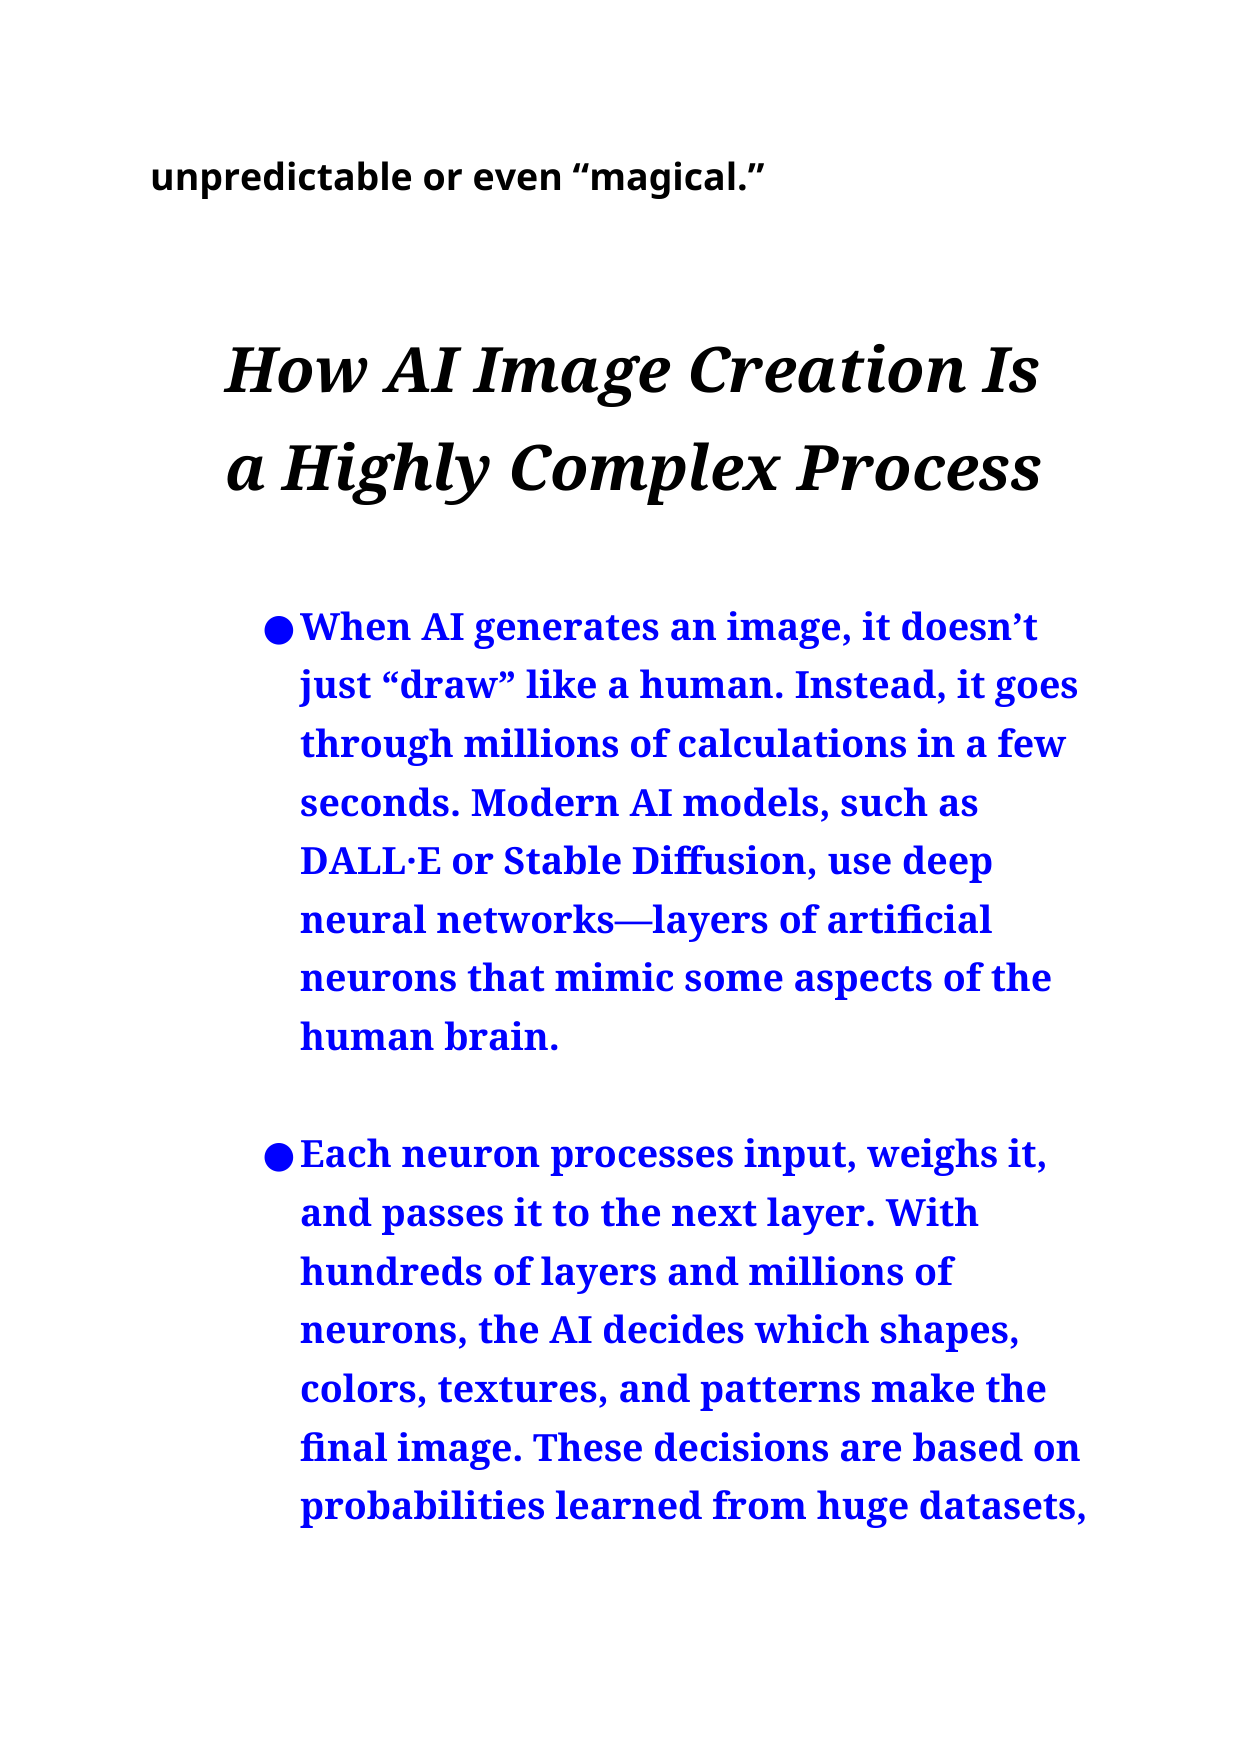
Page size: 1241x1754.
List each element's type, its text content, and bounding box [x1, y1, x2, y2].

text How AI Image Creation Is a Highly Complex Process [225, 326, 1090, 509]
text unpredictable or even “magical.” [150, 150, 1090, 201]
list Each neuron processes input, weighs it, and passes it to the next layer. With hundreds of layers and millions of neurons, the AI decides which shapes, colors, textures, and patterns make the final image. These decisions are based on probabilities learned from huge datasets, [262, 1128, 1090, 1531]
list When AI generates an image, it doesn’t just “draw” like a human. Instead, it goes through millions of calculations in a few seconds. Modern AI models, such as DALL·E or Stable Diffusion, use deep neural networks—layers of artificial neurons that mimic some aspects of the human brain. [262, 600, 1090, 1061]
